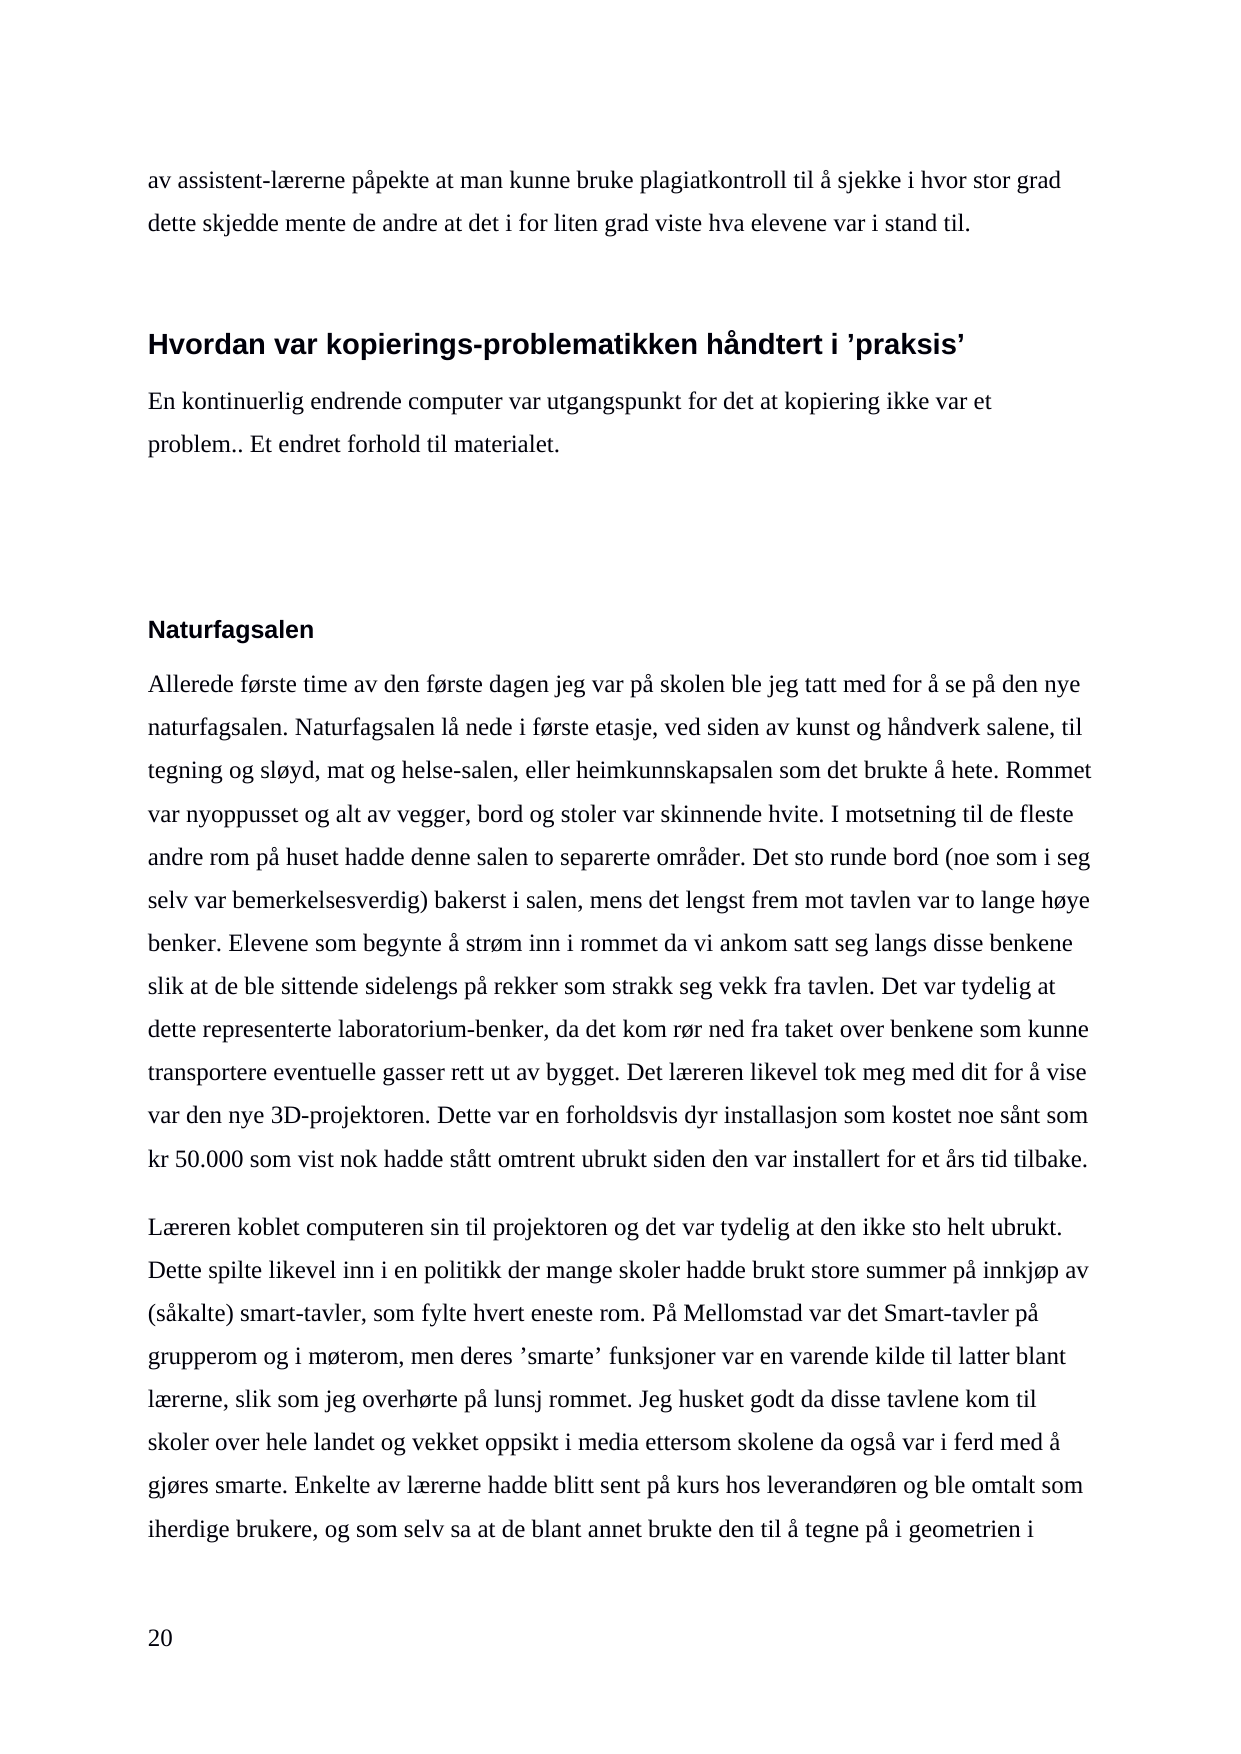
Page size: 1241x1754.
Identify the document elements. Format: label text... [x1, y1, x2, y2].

subtitle Hvordan var kopierings-problematikken håndtert i ’praksis’ [148, 327, 1092, 360]
text En kontinuerlig endrende computer var utgangspunkt for det at kopiering ikke var et problem.. Et endret forhold til materialet. [148, 386, 1092, 458]
text Læreren koblet computeren sin til projektoren og det var tydelig at den ikke sto helt ubrukt. Dette spilte likevel inn i en politikk der mange skoler hadde brukt store summer på innkjøp av (såkalte) smart-tavler, som fylte hvert eneste rom. På Mellomstad var det Smart-tavler på grupperom og i møterom, men deres ’smarte’ funksjoner var en varende kilde til latter blant lærerne, slik som jeg overhørte på lunsj rommet. Jeg husket godt da disse tavlene kom til skoler over hele landet og vekket oppsikt i media ettersom skolene da også var i ferd med å gjøres smarte. Enkelte av lærerne hadde blitt sent på kurs hos leverandøren og ble omtalt som iherdige brukere, og som selv sa at de blant annet brukte den til å tegne på i geometrien i [148, 1212, 1092, 1542]
text Allerede første time av den første dagen jeg var på skolen ble jeg tatt med for å se på den nye naturfagsalen. Naturfagsalen lå nede i første etasje, ved siden av kunst og håndverk salene, til tegning og sløyd, mat og helse-salen, eller heimkunnskapsalen som det brukte å hete. Rommet var nyoppusset og alt av vegger, bord og stoler var skinnende hvite. I motsetning til de fleste andre rom på huset hadde denne salen to separerte områder. Det sto runde bord (noe som i seg selv var bemerkelsesverdig) bakerst i salen, mens det lengst frem mot tavlen var to lange høye benker. Elevene som begynte å strøm inn i rommet da vi ankom satt seg langs disse benkene slik at de ble sittende sidelengs på rekker som strakk seg vekk fra tavlen. Det var tydelig at dette representerte laboratorium-benker, da det kom rør ned fra taket over benkene som kunne transportere eventuelle gasser rett ut av bygget. Det læreren likevel tok meg med dit for å vise var den nye 3D-projektoren. Dette var en forholdsvis dyr installasjon som kostet noe sånt som kr 50.000 som vist nok hadde stått omtrent ubrukt siden den var installert for et års tid tilbake. [148, 669, 1092, 1172]
text av assistent-lærerne påpekte at man kunne bruke plagiatkontroll til å sjekke i hvor stor grad dette skjedde mente de andre at det i for liten grad viste hva elevene var i stand til. [148, 165, 1092, 237]
text Naturfagsalen [148, 615, 1092, 644]
